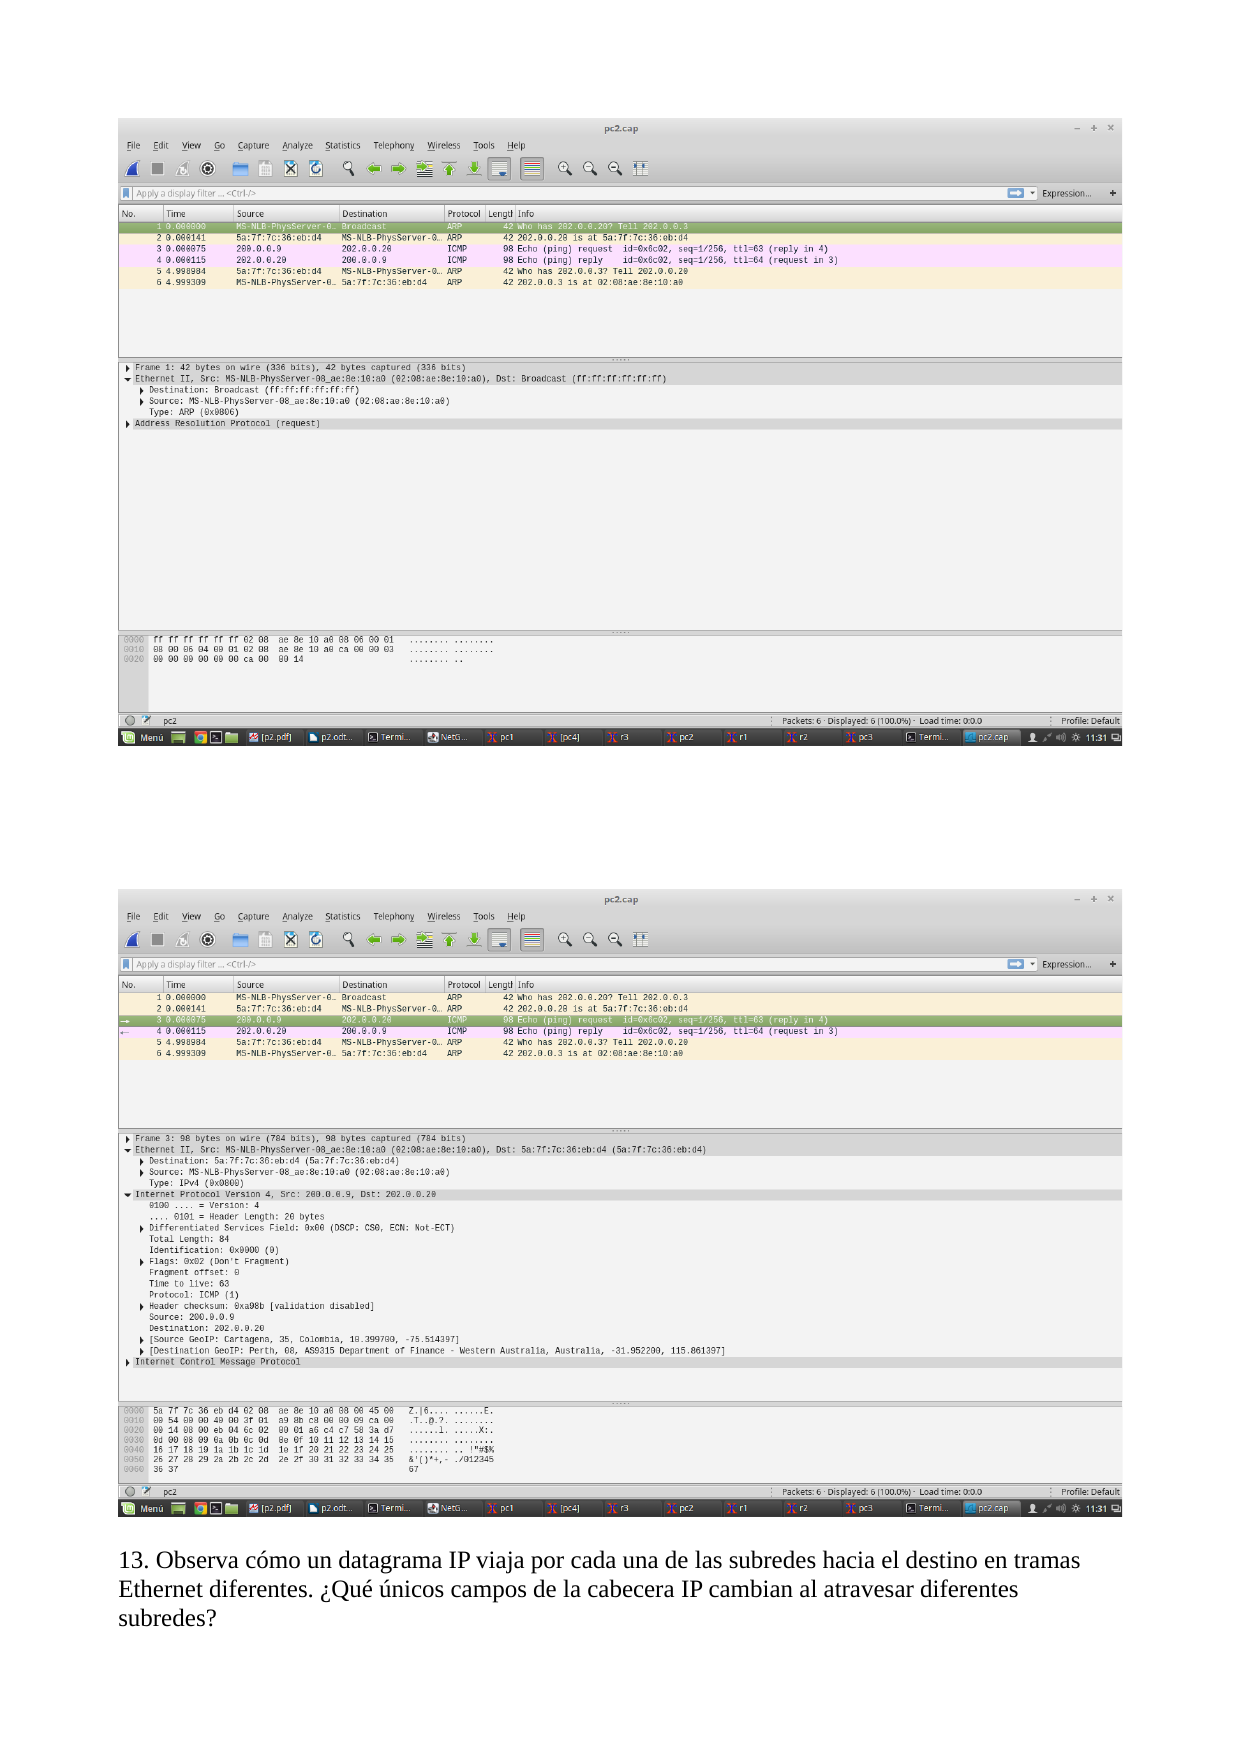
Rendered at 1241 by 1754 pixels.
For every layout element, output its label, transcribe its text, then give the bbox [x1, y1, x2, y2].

picture [118, 889, 1123, 1517]
picture [118, 118, 1123, 746]
text 13. Observa cómo un datagrama IP viaja por cada una de las subredes hacia el destino en tramas Ethernet diferentes. ¿Qué únicos campos de la cabecera IP cambian al atravesar diferentes subredes? [118, 1545, 1122, 1632]
